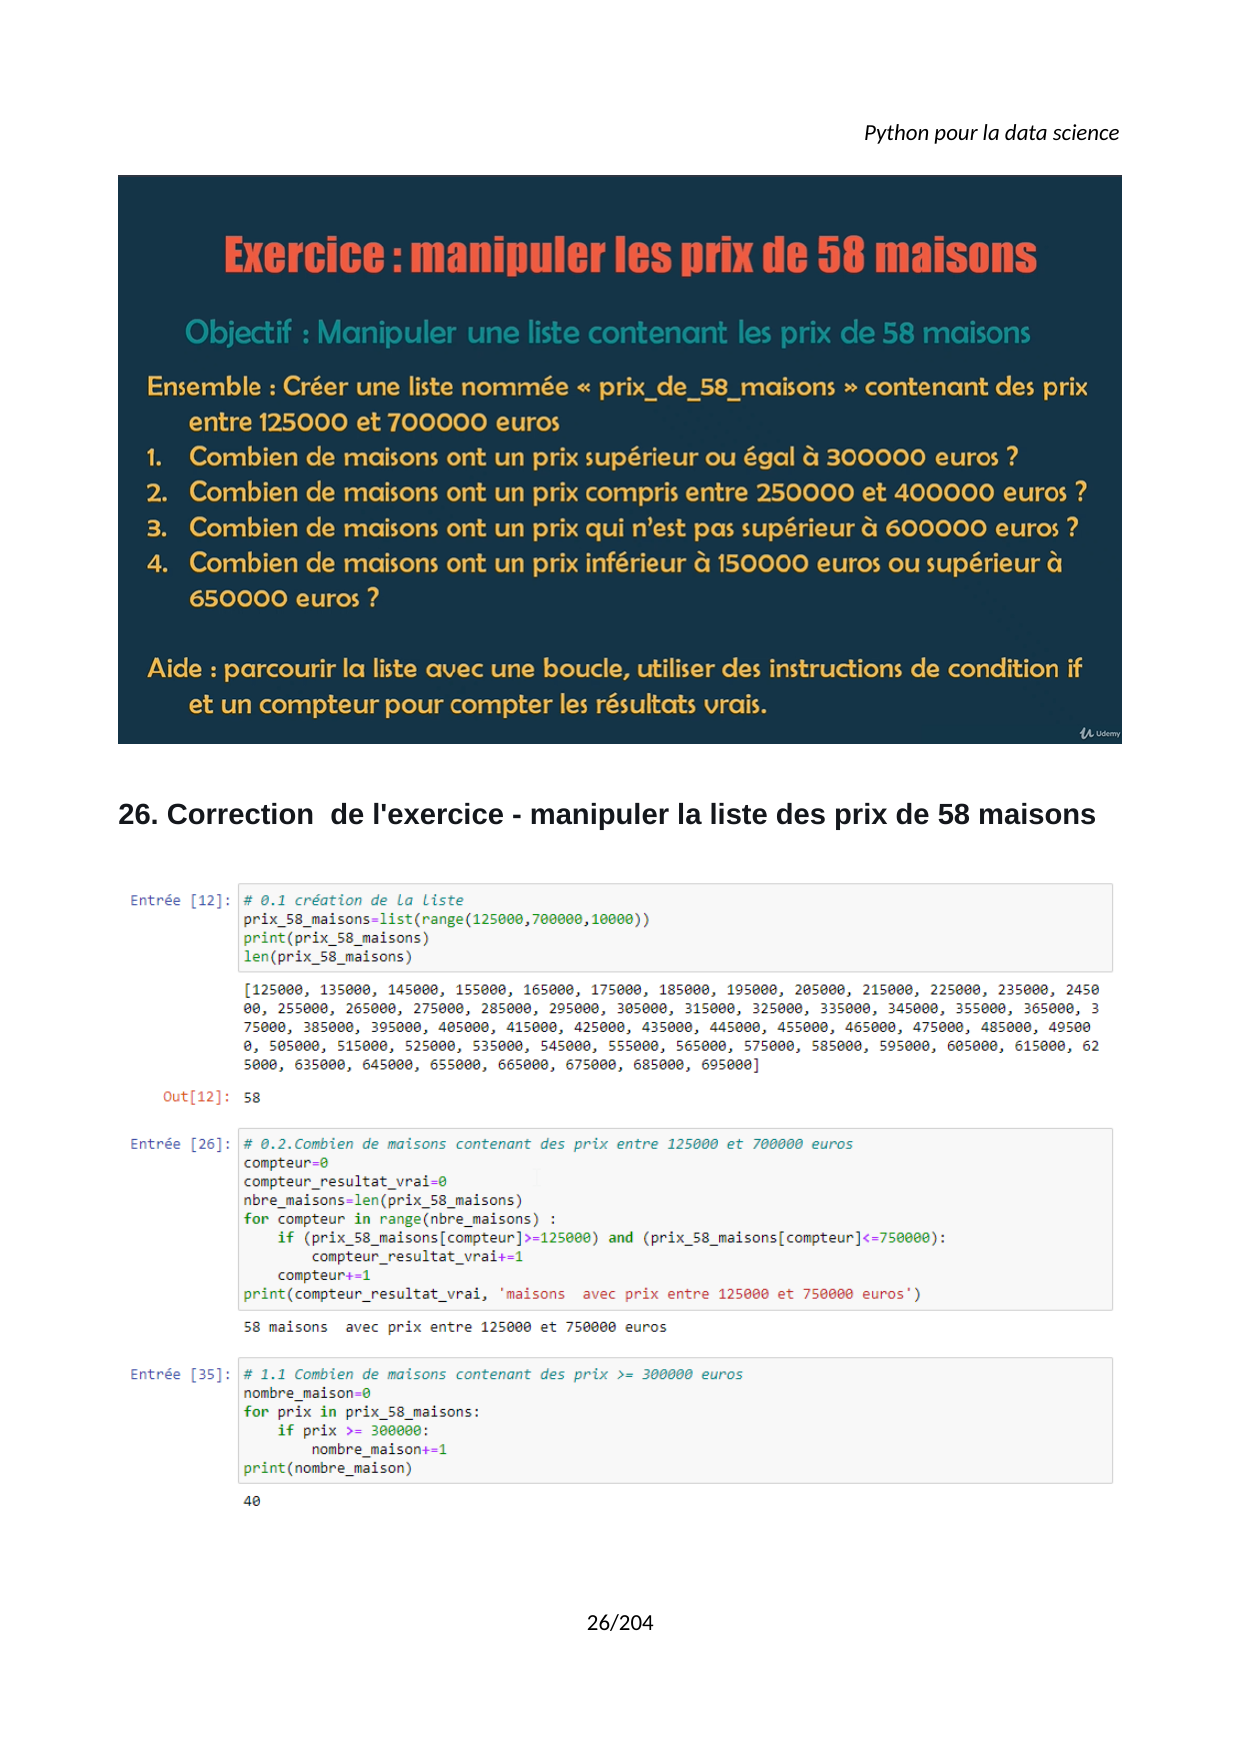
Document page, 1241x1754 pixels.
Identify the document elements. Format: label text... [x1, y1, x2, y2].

picture [118, 175, 1122, 744]
subtitle 26. Correction de l'exercice - manipuler la liste des prix de 58 maisons [118, 797, 1122, 831]
picture [118, 871, 1122, 1517]
